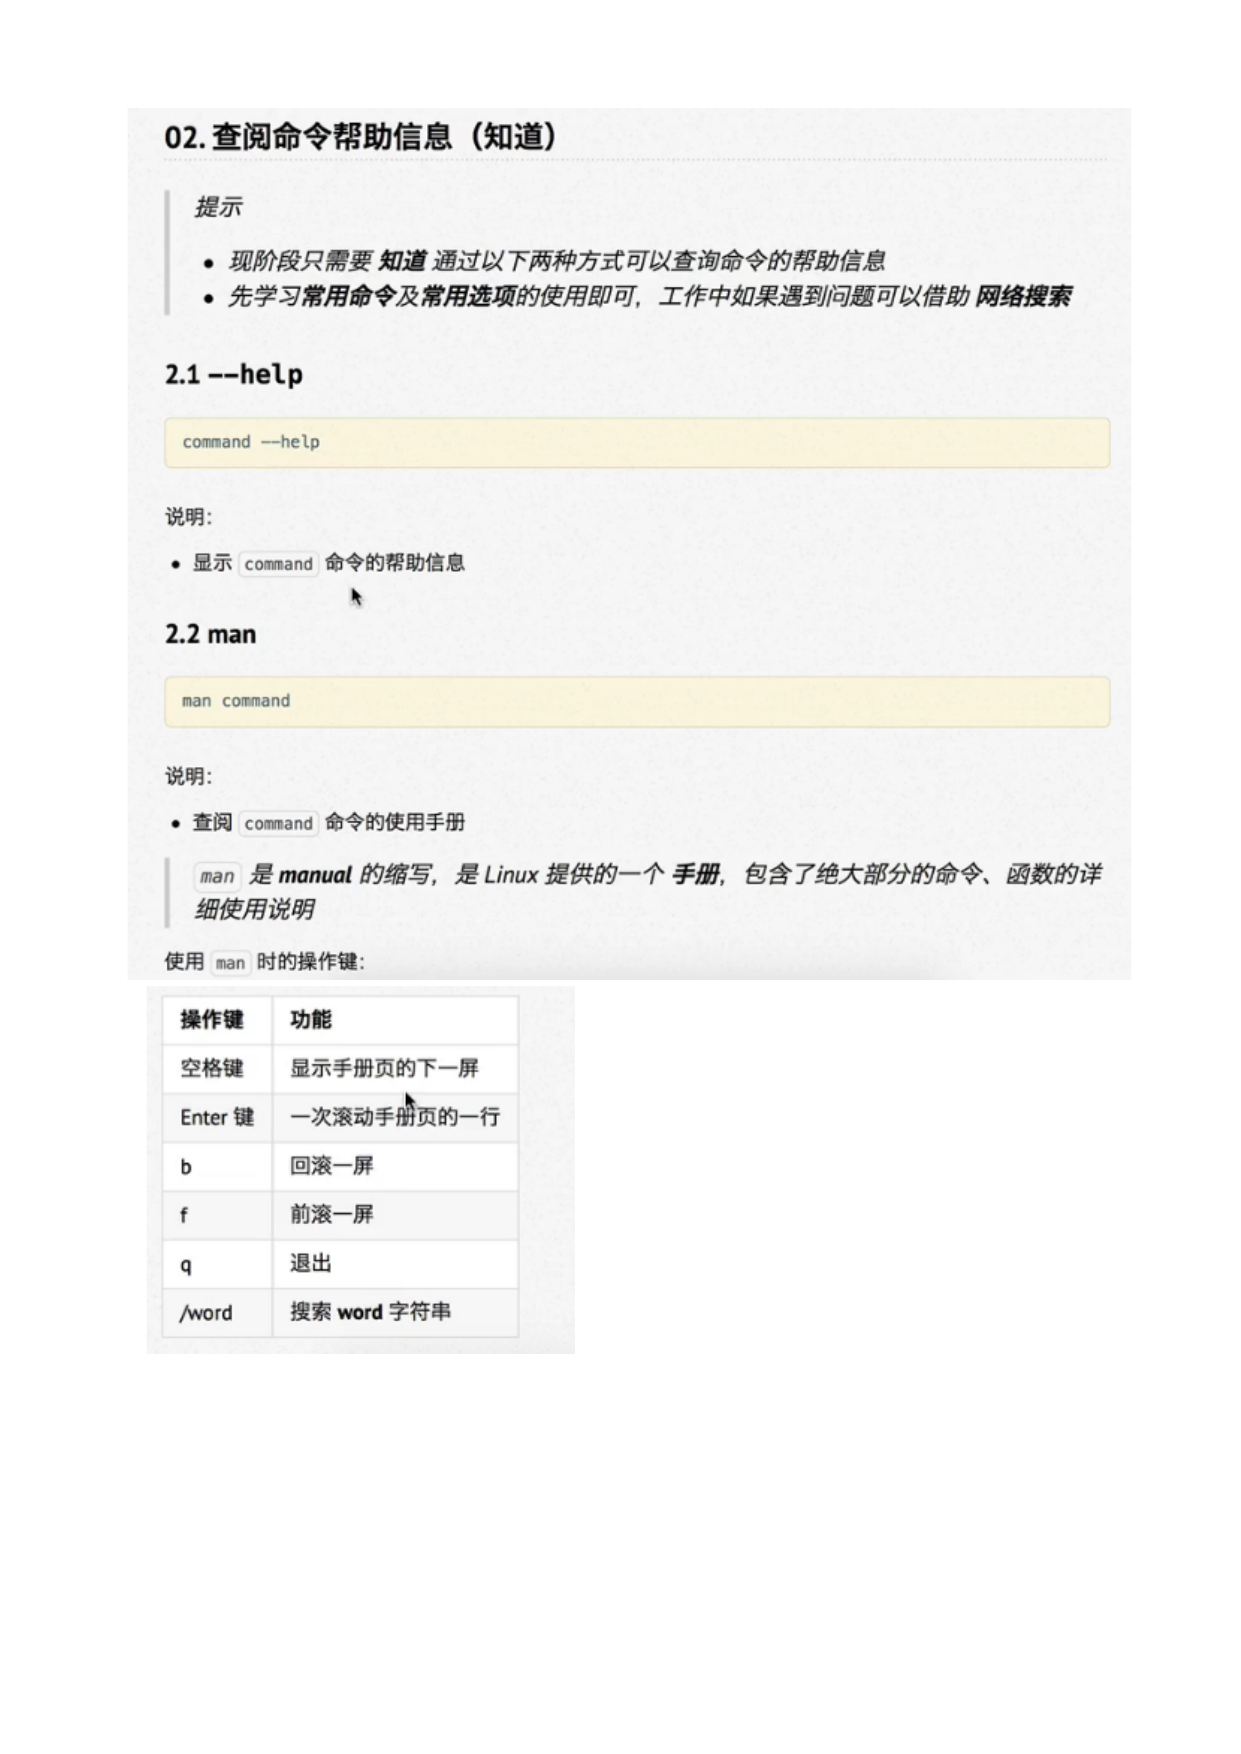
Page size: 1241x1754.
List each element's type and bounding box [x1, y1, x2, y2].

picture [146, 986, 575, 1354]
picture [127, 108, 1132, 980]
